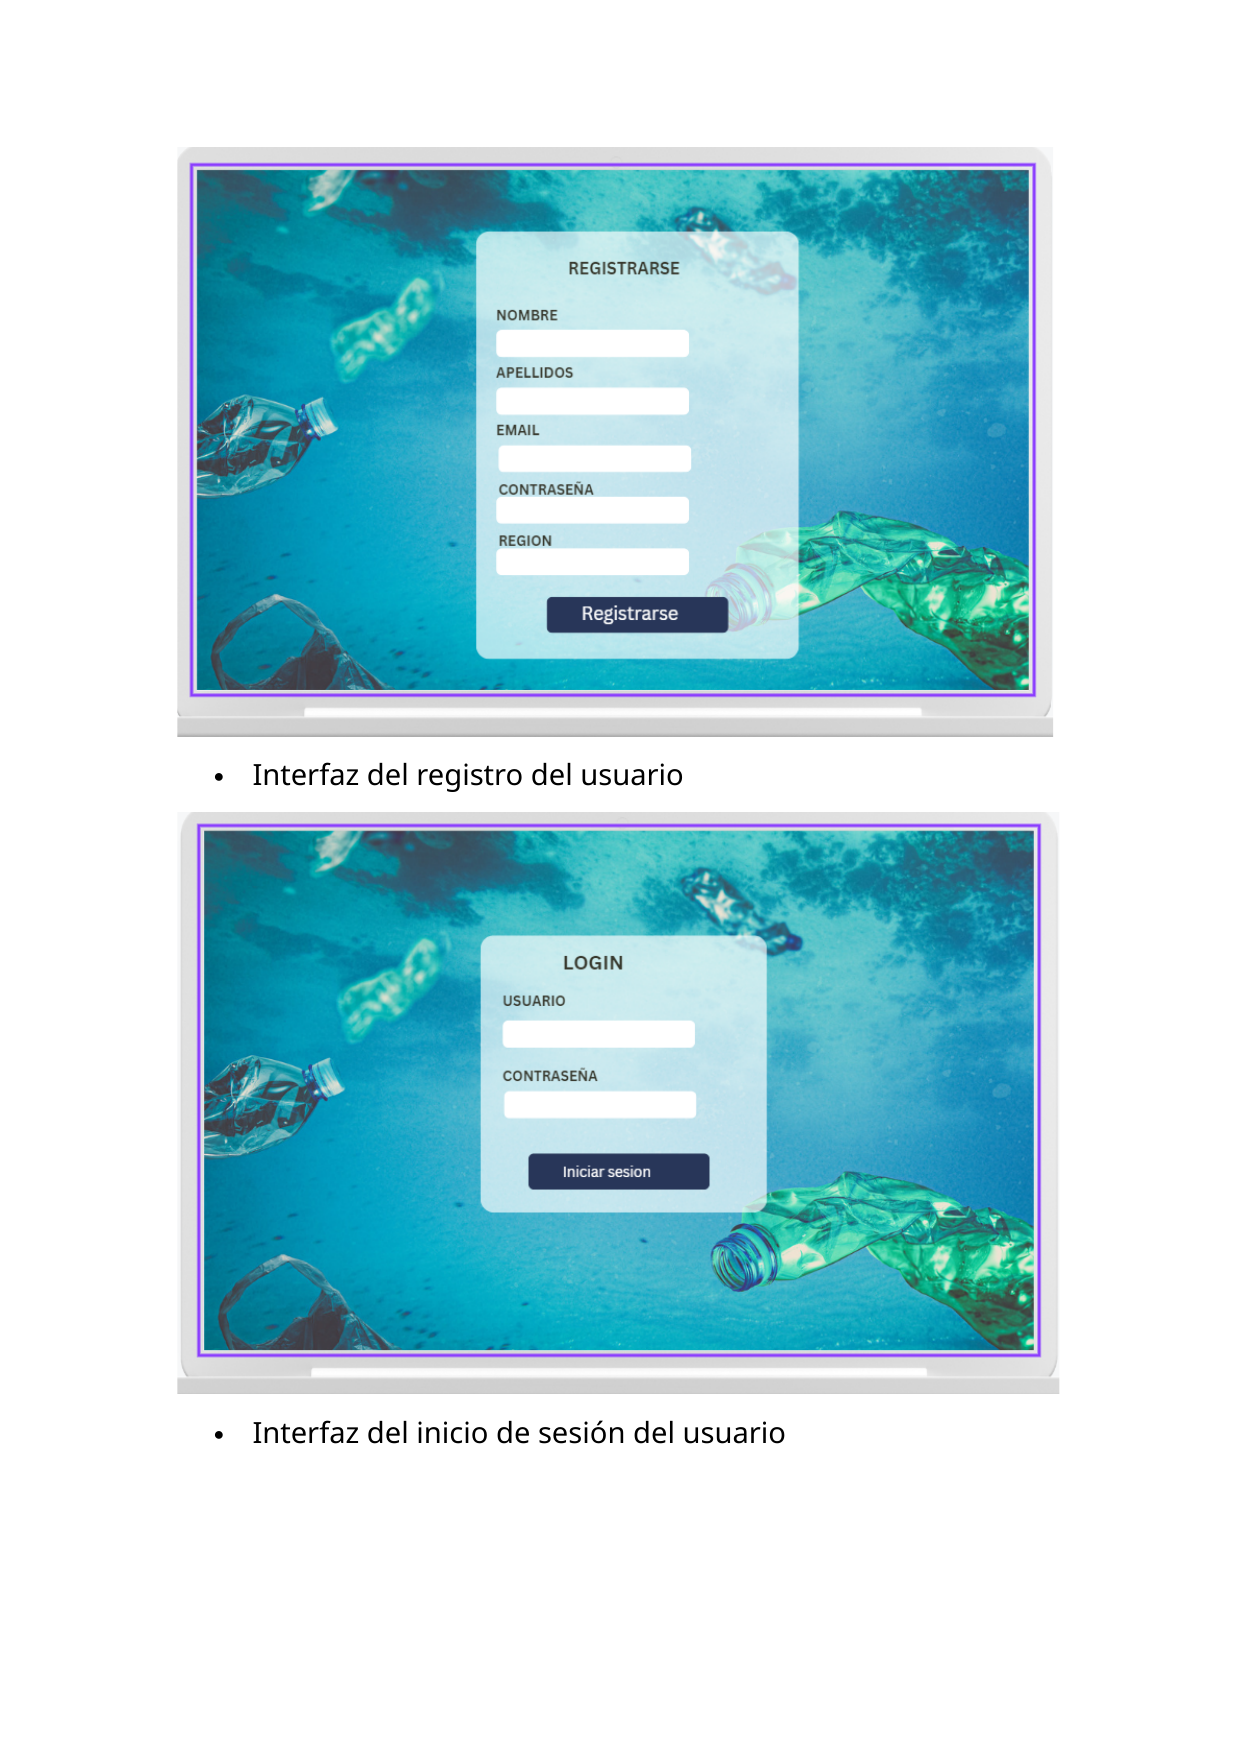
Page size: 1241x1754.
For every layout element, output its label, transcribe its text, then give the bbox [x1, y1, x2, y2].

list Interfaz del inicio de sesión del usuario [215, 1412, 1063, 1452]
list Interfaz del registro del usuario [215, 754, 1063, 794]
